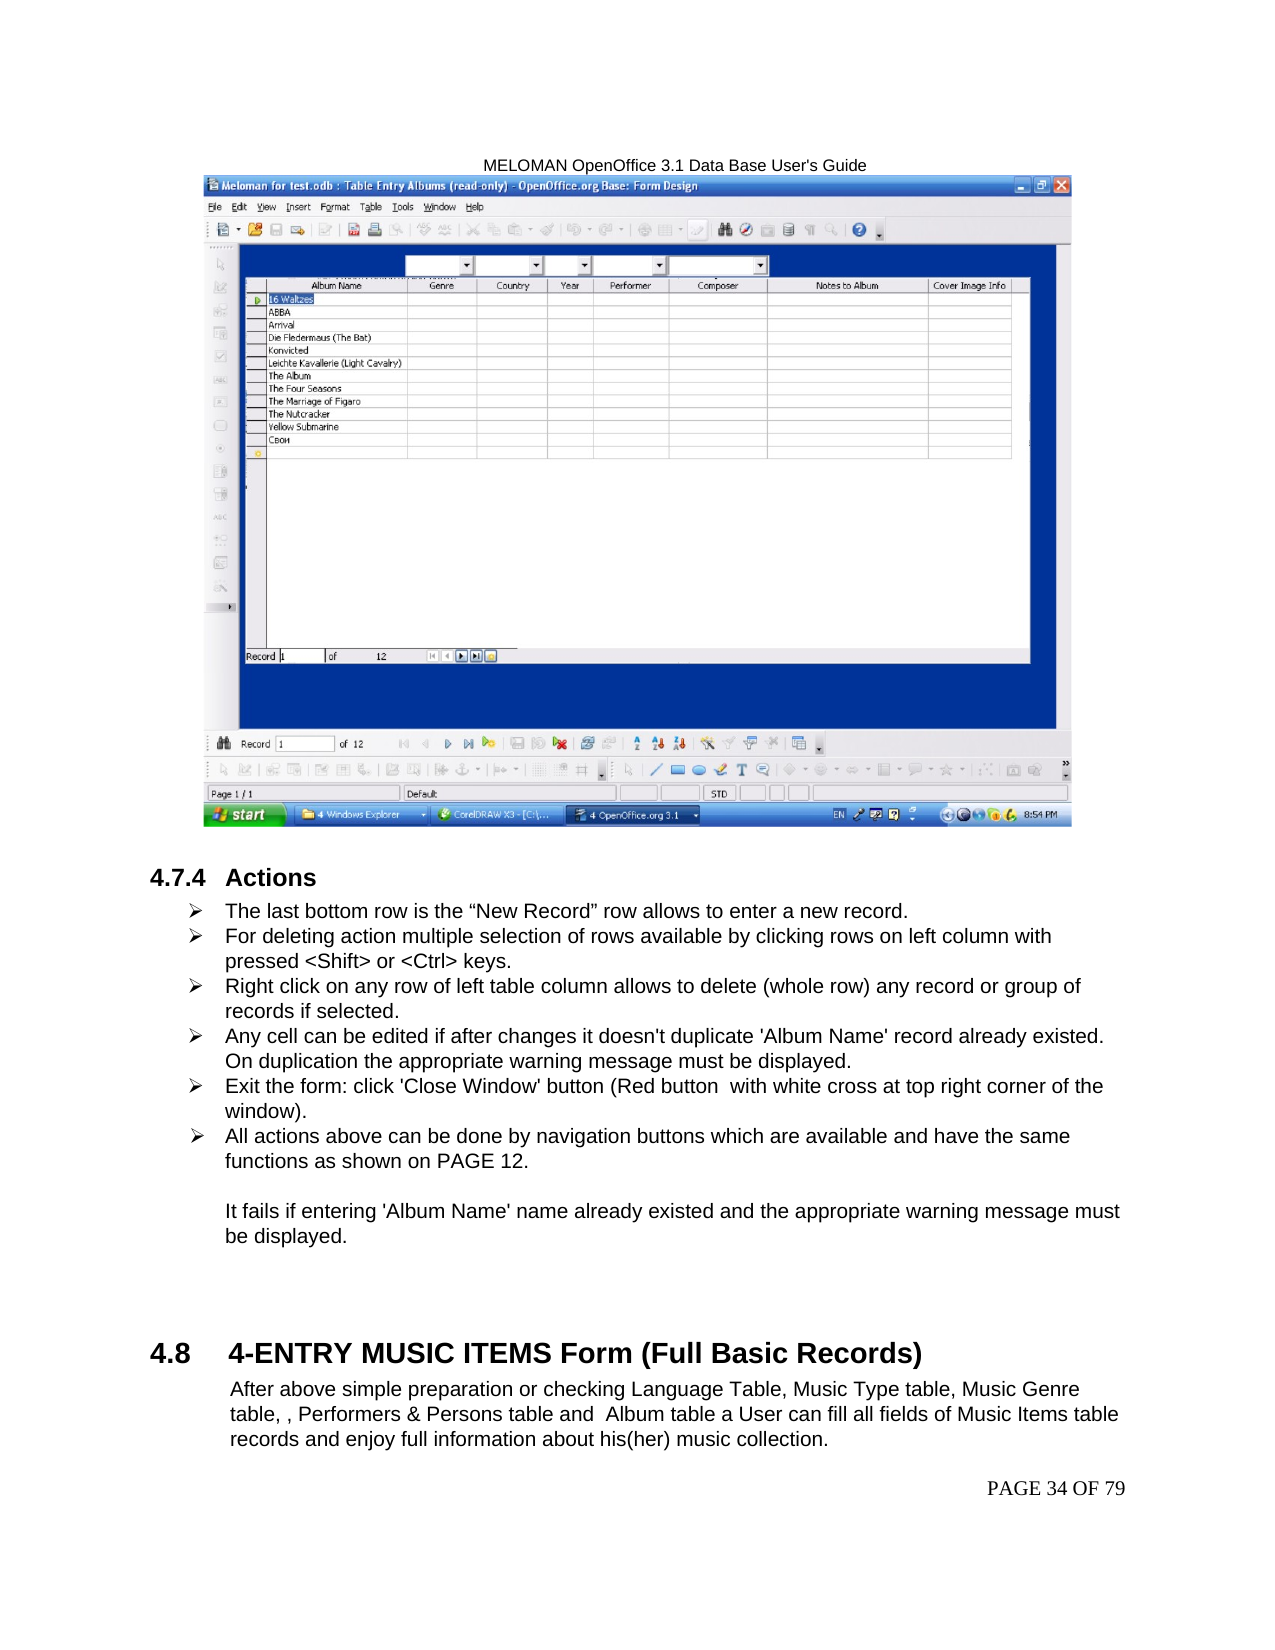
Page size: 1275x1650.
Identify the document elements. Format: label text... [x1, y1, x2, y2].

list It fails if entering 'Album Name' name already existed and the appropriate warning message must be displayed. [225, 1198, 1125, 1248]
picture [203, 175, 1072, 827]
list Right click on any row of left table column allows to delete (whole row) any record or group of records if selected. [187, 973, 1125, 1023]
list Exit the form: click 'Close Window' button (Red button with white cross at top right corner of the window). [187, 1073, 1125, 1123]
list For deleting action multiple selection of rows available by clicking rows on left column with pressed <Shift> or <Ctrl> keys. [187, 923, 1125, 973]
list The last bottom row is the “New Record” row allows to enter a new record. [187, 898, 1125, 923]
list All actions above can be done by navigation buttons which are available and have the same functions as shown on PAGE 12. [189, 1123, 1125, 1173]
list Any cell can be edited if after changes it doesn't duplicate 'Album Name' record already existed. On duplication the appropriate warning message must be displayed. [187, 1023, 1125, 1073]
text After above simple preparation or checking Language Table, Music Type table, Music Genre table, , Performers & Persons table and Album table a User can fill all fields of Music Items table records and enjoy full information about his(her) music collection. [230, 1376, 1125, 1451]
subtitle 4-ENTRY MUSIC ITEMS Form (Full Basic Records) [150, 1336, 1125, 1369]
subtitle Actions [150, 863, 1125, 892]
